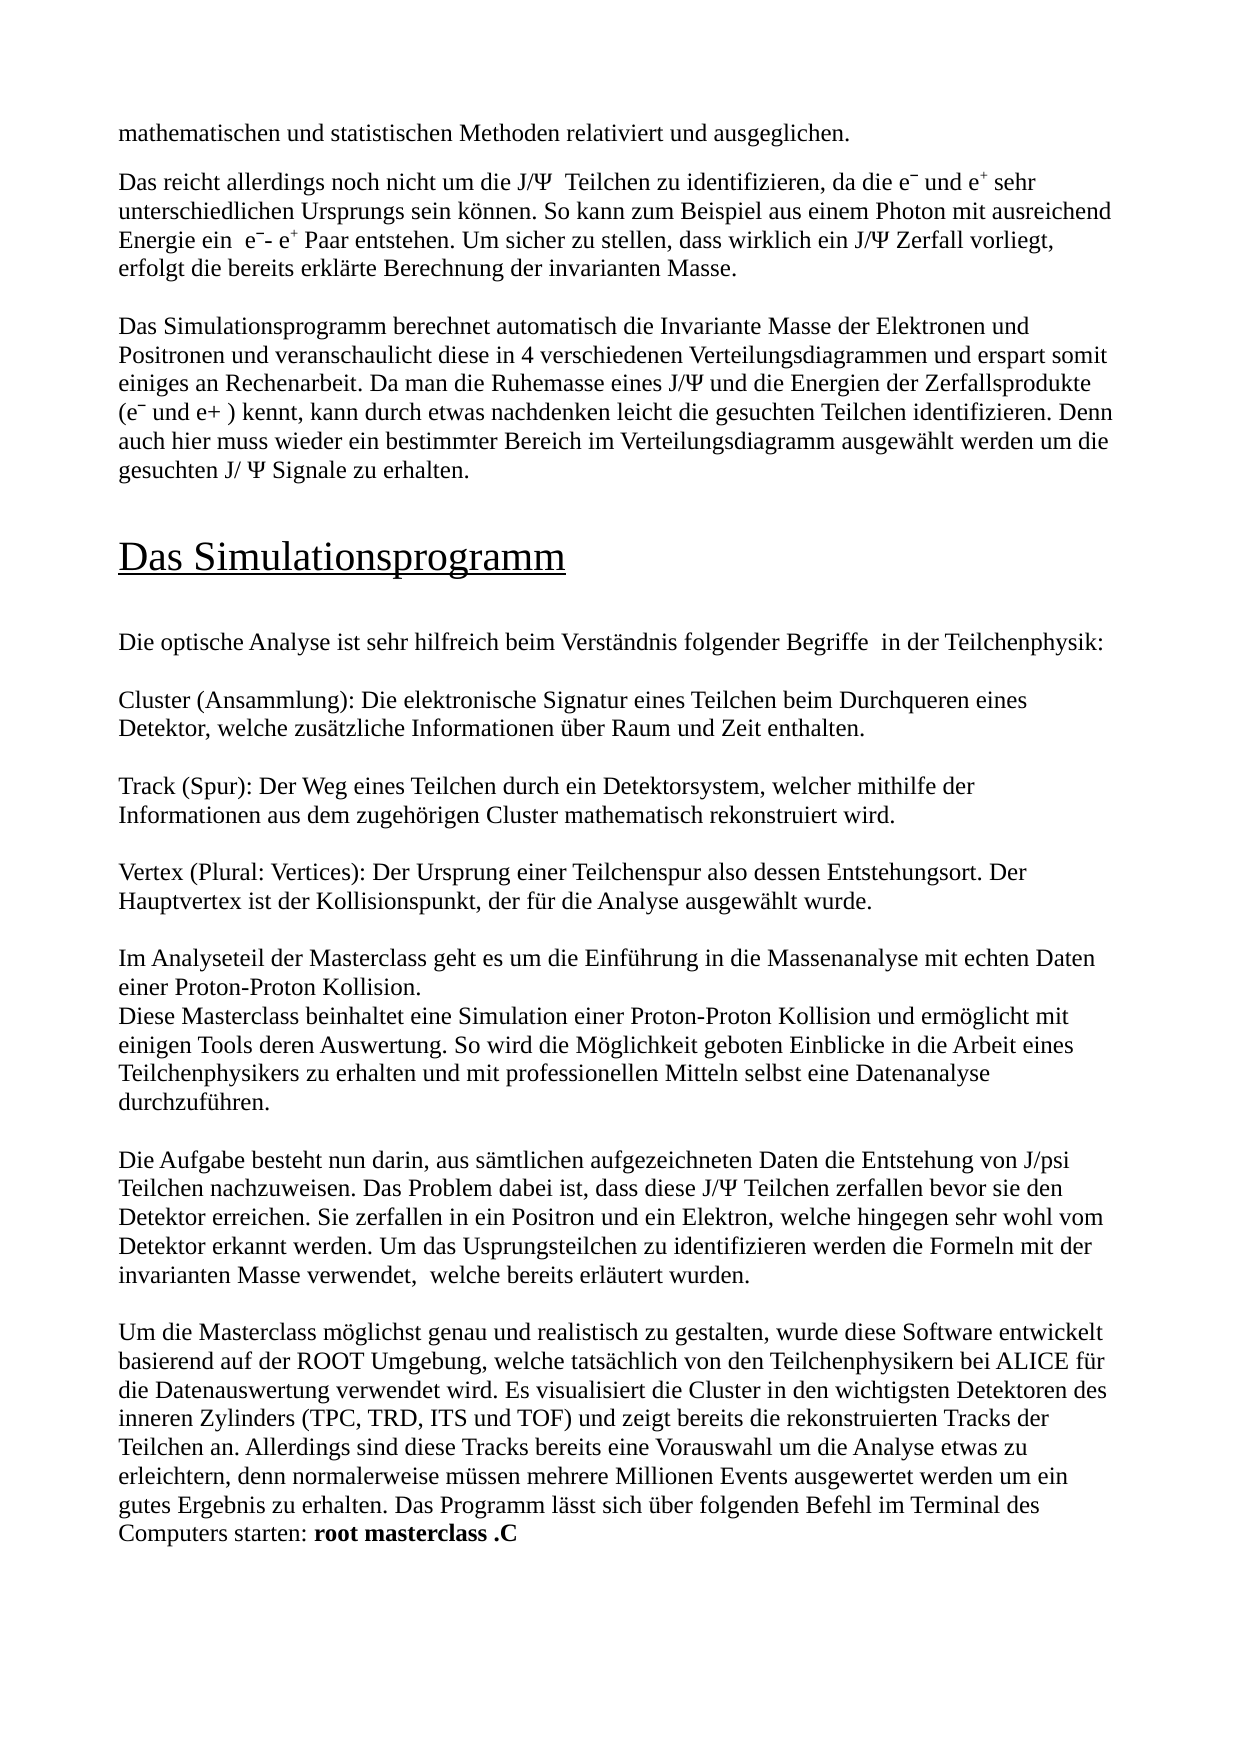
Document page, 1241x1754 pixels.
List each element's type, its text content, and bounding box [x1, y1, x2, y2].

text Track (Spur): Der Weg eines Teilchen durch ein Detektorsystem, welcher mithilfe der Informationen aus dem zugehörigen Cluster mathematisch rekonstruiert wird. [118, 771, 1122, 828]
text Die optische Analyse ist sehr hilfreich beim Verständnis folgender Begriffe in der Teilchenphysik: [118, 627, 1122, 656]
text Das Simulationsprogramm berechnet automatisch die Invariante Masse der Elektronen und Positronen und veranschaulicht diese in 4 verschiedenen Verteilungsdiagrammen und erspart somit einiges an Rechenarbeit. Da man die Ruhemasse eines J/Ψ und die Energien der Zerfallsprodukte (eˉ und e+ ) kennt, kann durch etwas nachdenken leicht die gesuchten Teilchen identifizieren. Denn auch hier muss wieder ein bestimmter Bereich im Verteilungsdiagramm ausgewählt werden um die gesuchten J/ Ψ Signale zu erhalten. [118, 311, 1122, 483]
text Das reicht allerdings noch nicht um die J/Ψ Teilchen zu identifizieren, da die eˉ und e+ sehr unterschiedlichen Ursprungs sein können. So kann zum Beispiel aus einem Photon mit ausreichend Energie ein eˉ- e+ Paar entstehen. Um sicher zu stellen, dass wirklich ein J/Ψ Zerfall vorliegt, erfolgt die bereits erklärte Berechnung der invarianten Masse. [118, 167, 1122, 282]
text Vertex (Plural: Vertices): Der Ursprung einer Teilchenspur also dessen Entstehungsort. Der Hauptvertex ist der Kollisionspunkt, der für die Analyse ausgewählt wurde. [118, 857, 1122, 915]
text Cluster (Ansammlung): Die elektronische Signatur eines Teilchen beim Durchqueren eines Detektor, welche zusätzliche Informationen über Raum und Zeit enthalten. [118, 685, 1122, 742]
text Diese Masterclass beinhaltet eine Simulation einer Proton-Proton Kollision und ermöglicht mit einigen Tools deren Auswertung. So wird die Möglichkeit geboten Einblicke in die Arbeit eines Teilchenphysikers zu erhalten und mit professionellen Mitteln selbst eine Datenanalyse durchzuführen. [118, 1001, 1122, 1116]
text Im Analyseteil der Masterclass geht es um die Einführung in die Massenanalyse mit echten Daten einer Proton-Proton Kollision. [118, 943, 1122, 1001]
text Die Aufgabe besteht nun darin, aus sämtlichen aufgezeichneten Daten die Entstehung von J/psi Teilchen nachzuweisen. Das Problem dabei ist, dass diese J/Ψ Teilchen zerfallen bevor sie den Detektor erreichen. Sie zerfallen in ein Positron und ein Elektron, welche hingegen sehr wohl vom Detektor erkannt werden. Um das Usprungsteilchen zu identifizieren werden die Formeln mit der invarianten Masse verwendet, welche bereits erläutert wurden. [118, 1145, 1122, 1288]
text Das Simulationsprogramm [118, 531, 1122, 579]
text Um die Masterclass möglichst genau und realistisch zu gestalten, wurde diese Software entwickelt basierend auf der ROOT Umgebung, welche tatsächlich von den Teilchenphysikern bei ALICE für die Datenauswertung verwendet wird. Es visualisiert die Cluster in den wichtigsten Detektoren des inneren Zylinders (TPC, TRD, ITS und TOF) und zeigt bereits die rekonstruierten Tracks der Teilchen an. Allerdings sind diese Tracks bereits eine Vorauswahl um die Analyse etwas zu erleichtern, denn normalerweise müssen mehrere Millionen Events ausgewertet werden um ein gutes Ergebnis zu erhalten. Das Programm lässt sich über folgenden Befehl im Terminal des Computers starten: root masterclass .C [118, 1317, 1122, 1547]
text mathematischen und statistischen Methoden relativiert und ausgeglichen. [118, 118, 1122, 147]
